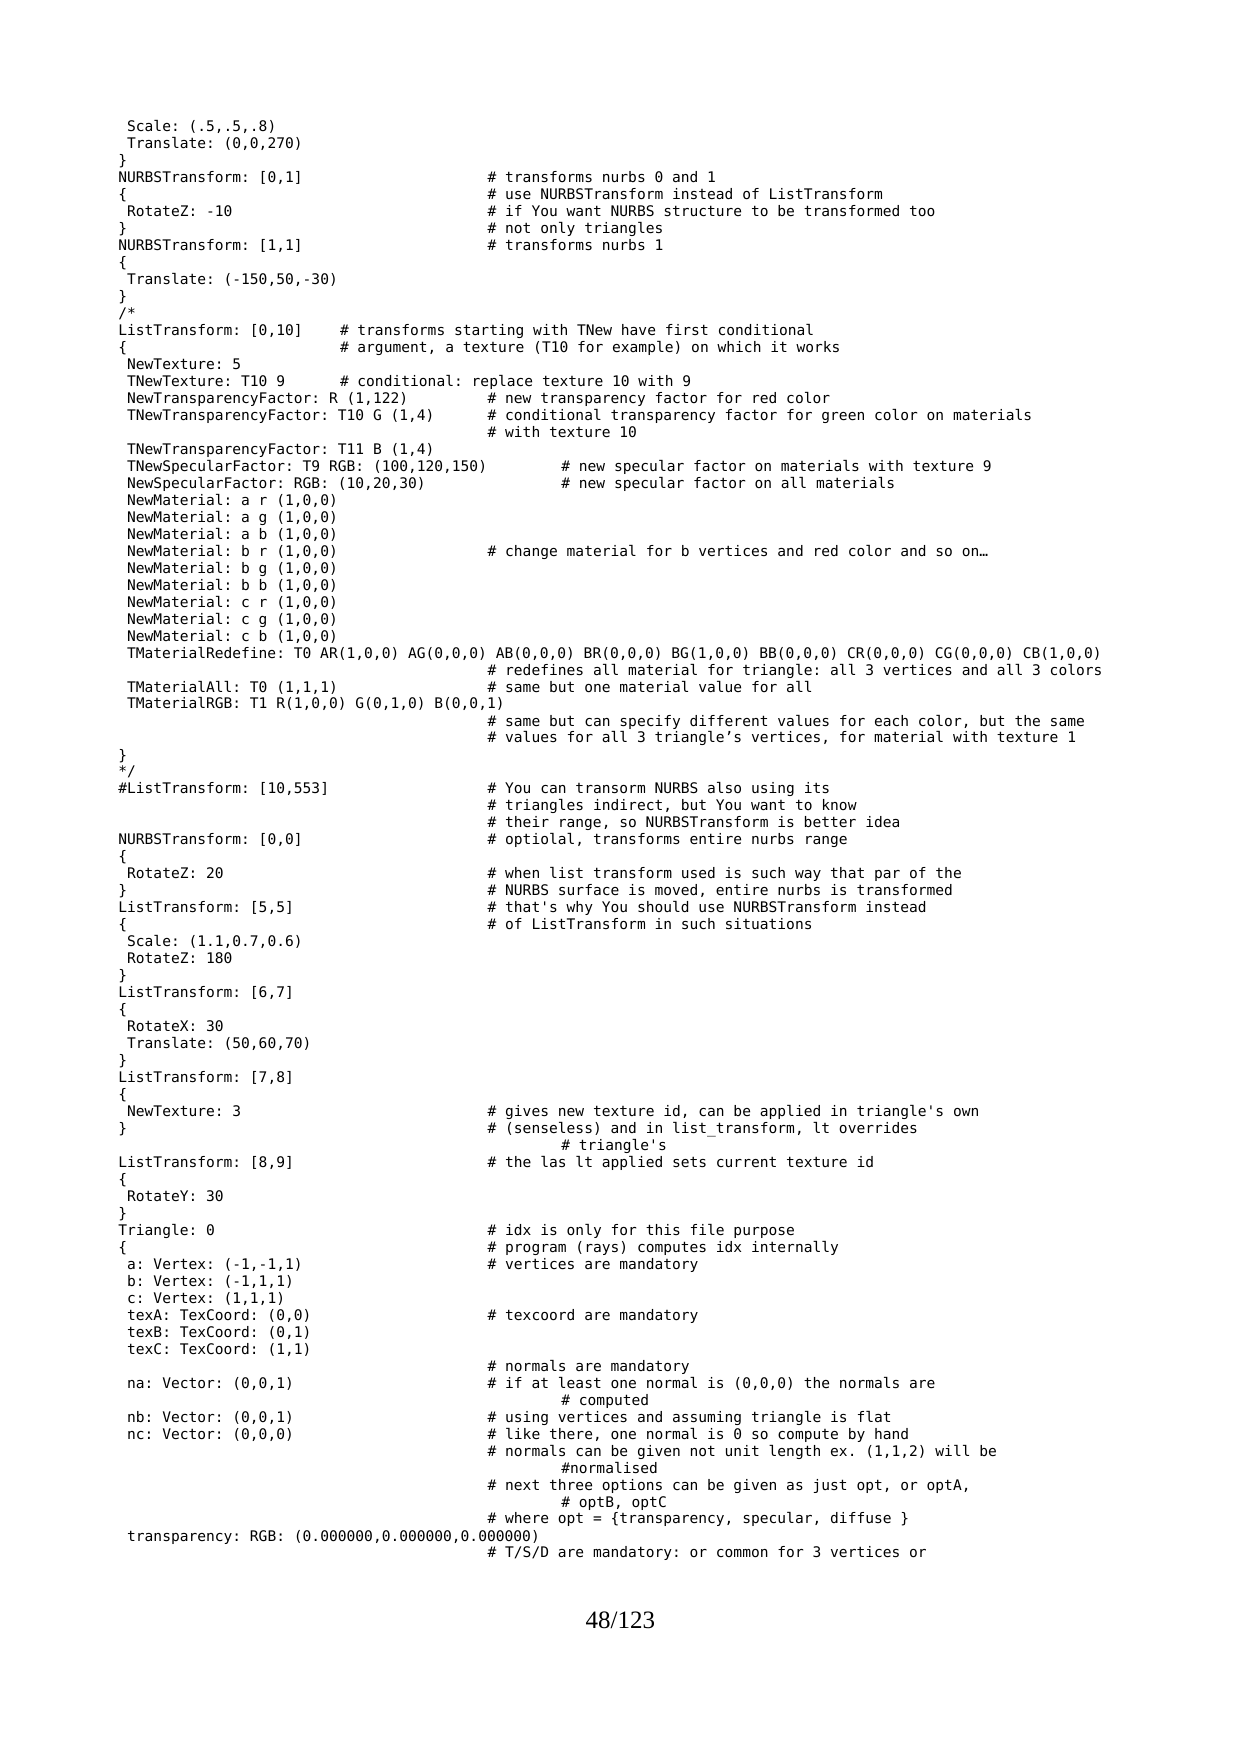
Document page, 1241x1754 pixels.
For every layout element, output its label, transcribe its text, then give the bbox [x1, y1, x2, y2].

text NewMaterial: a b (1,0,0) [118, 526, 1122, 543]
text # T/S/D are mandatory: or common for 3 vertices or [118, 1544, 1122, 1561]
text { [118, 1171, 1122, 1188]
text NewMaterial: b g (1,0,0) [118, 559, 1122, 577]
text nb: Vector: (0,0,1) # using vertices and assuming triangle is flat [118, 1408, 1122, 1426]
text TNewTransparencyFactor: T11 B (1,4) [118, 441, 1122, 458]
text } [118, 1205, 1122, 1222]
text RotateY: 30 [118, 1188, 1122, 1205]
text NewMaterial: c b (1,0,0) [118, 627, 1122, 644]
text Scale: (1.1,0.7,0.6) [118, 933, 1122, 950]
text { [118, 1086, 1122, 1103]
text } [118, 967, 1122, 984]
text # where opt = {transparency, specular, diffuse } [118, 1510, 1122, 1527]
text Translate: (50,60,70) [118, 1035, 1122, 1052]
text # with texture 10 [118, 424, 1122, 441]
text # triangles indirect, but You want to know [118, 797, 1122, 814]
text b: Vertex: (-1,1,1) [118, 1273, 1122, 1290]
text } [118, 1052, 1122, 1069]
text ListTransform: [8,9] # the las lt applied sets current texture id [118, 1154, 1122, 1171]
text NewMaterial: b r (1,0,0) # change material for b vertices and red color and so on… [118, 543, 1122, 559]
text } # not only triangles [118, 220, 1122, 237]
text } [118, 152, 1122, 169]
text } # (senseless) and in list_transform, lt overrides # triangle's [118, 1120, 1122, 1154]
text NewMaterial: c r (1,0,0) [118, 593, 1122, 611]
text # redefines all material for triangle: all 3 vertices and all 3 colors [118, 661, 1122, 678]
text a: Vertex: (-1,-1,1) # vertices are mandatory [118, 1256, 1122, 1273]
text } # NURBS surface is moved, entire nurbs is transformed [118, 882, 1122, 899]
text { [118, 254, 1122, 271]
text # values for all 3 triangle’s vertices, for material with texture 1 [118, 729, 1122, 746]
text NURBSTransform: [1,1] # transforms nurbs 1 [118, 237, 1122, 254]
text Scale: (.5,.5,.8) [118, 118, 1122, 135]
text NewTransparencyFactor: R (1,122) # new transparency factor for red color [118, 390, 1122, 407]
text TMaterialRGB: T1 R(1,0,0) G(0,1,0) B(0,0,1) [118, 695, 1122, 712]
text RotateZ: -10 # if You want NURBS structure to be transformed too [118, 203, 1122, 220]
text */ [118, 763, 1122, 780]
text RotateZ: 180 [118, 950, 1122, 967]
text ListTransform: [6,7] [118, 984, 1122, 1001]
text # normals can be given not unit length ex. (1,1,2) will be #normalised [118, 1442, 1122, 1476]
text RotateX: 30 [118, 1018, 1122, 1035]
text { # program (rays) computes idx internally [118, 1239, 1122, 1256]
text { [118, 848, 1122, 865]
text texA: TexCoord: (0,0) # texcoord are mandatory [118, 1307, 1122, 1324]
text Translate: (-150,50,-30) [118, 271, 1122, 288]
text } [118, 288, 1122, 305]
text NewTexture: 5 [118, 356, 1122, 373]
text ListTransform: [7,8] [118, 1069, 1122, 1086]
text { # use NURBSTransform instead of ListTransform [118, 186, 1122, 203]
text TMaterialRedefine: T0 AR(1,0,0) AG(0,0,0) AB(0,0,0) BR(0,0,0) BG(1,0,0) BB(0,0,0) CR(0,0,0) CG(0,0,0) CB(1,0,0) [118, 644, 1122, 661]
text # normals are mandatory [118, 1358, 1122, 1374]
text } [118, 746, 1122, 763]
text /* [118, 305, 1122, 322]
text RotateZ: 20 # when list transform used is such way that par of the [118, 865, 1122, 882]
text { [118, 1001, 1122, 1018]
text NewMaterial: a r (1,0,0) [118, 492, 1122, 509]
text nc: Vector: (0,0,0) # like there, one normal is 0 so compute by hand [118, 1426, 1122, 1442]
text ListTransform: [5,5] # that's why You should use NURBSTransform instead [118, 899, 1122, 916]
text TNewTexture: T10 9 # conditional: replace texture 10 with 9 [118, 373, 1122, 390]
text Translate: (0,0,270) [118, 135, 1122, 152]
text NewSpecularFactor: RGB: (10,20,30) # new specular factor on all materials [118, 475, 1122, 492]
text texC: TexCoord: (1,1) [118, 1341, 1122, 1358]
text Triangle: 0 # idx is only for this file purpose [118, 1222, 1122, 1239]
text { # argument, a texture (T10 for example) on which it works [118, 339, 1122, 356]
text NewMaterial: c g (1,0,0) [118, 611, 1122, 627]
text TNewTransparencyFactor: T10 G (1,4) # conditional transparency factor for green color on materials [118, 407, 1122, 424]
text NURBSTransform: [0,1] # transforms nurbs 0 and 1 [118, 169, 1122, 186]
text NewTexture: 3 # gives new texture id, can be applied in triangle's own [118, 1103, 1122, 1120]
text NURBSTransform: [0,0] # optiolal, transforms entire nurbs range [118, 831, 1122, 848]
text # next three options can be given as just opt, or optA, # optB, optC [118, 1476, 1122, 1510]
text na: Vector: (0,0,1) # if at least one normal is (0,0,0) the normals are # computed [118, 1374, 1122, 1408]
text texB: TexCoord: (0,1) [118, 1324, 1122, 1341]
text #ListTransform: [10,553] # You can transorm NURBS also using its [118, 780, 1122, 797]
text ListTransform: [0,10] # transforms starting with TNew have first conditional [118, 322, 1122, 339]
text # their range, so NURBSTransform is better idea [118, 814, 1122, 831]
text { # of ListTransform in such situations [118, 916, 1122, 933]
text # same but can specify different values for each color, but the same [413, 712, 1122, 729]
text c: Vertex: (1,1,1) [118, 1290, 1122, 1307]
text TMaterialAll: T0 (1,1,1) # same but one material value for all [118, 678, 1122, 695]
text NewMaterial: a g (1,0,0) [118, 509, 1122, 526]
text transparency: RGB: (0.000000,0.000000,0.000000) [118, 1527, 1122, 1544]
text NewMaterial: b b (1,0,0) [118, 577, 1122, 593]
text TNewSpecularFactor: T9 RGB: (100,120,150) # new specular factor on materials with texture 9 [118, 458, 1122, 475]
